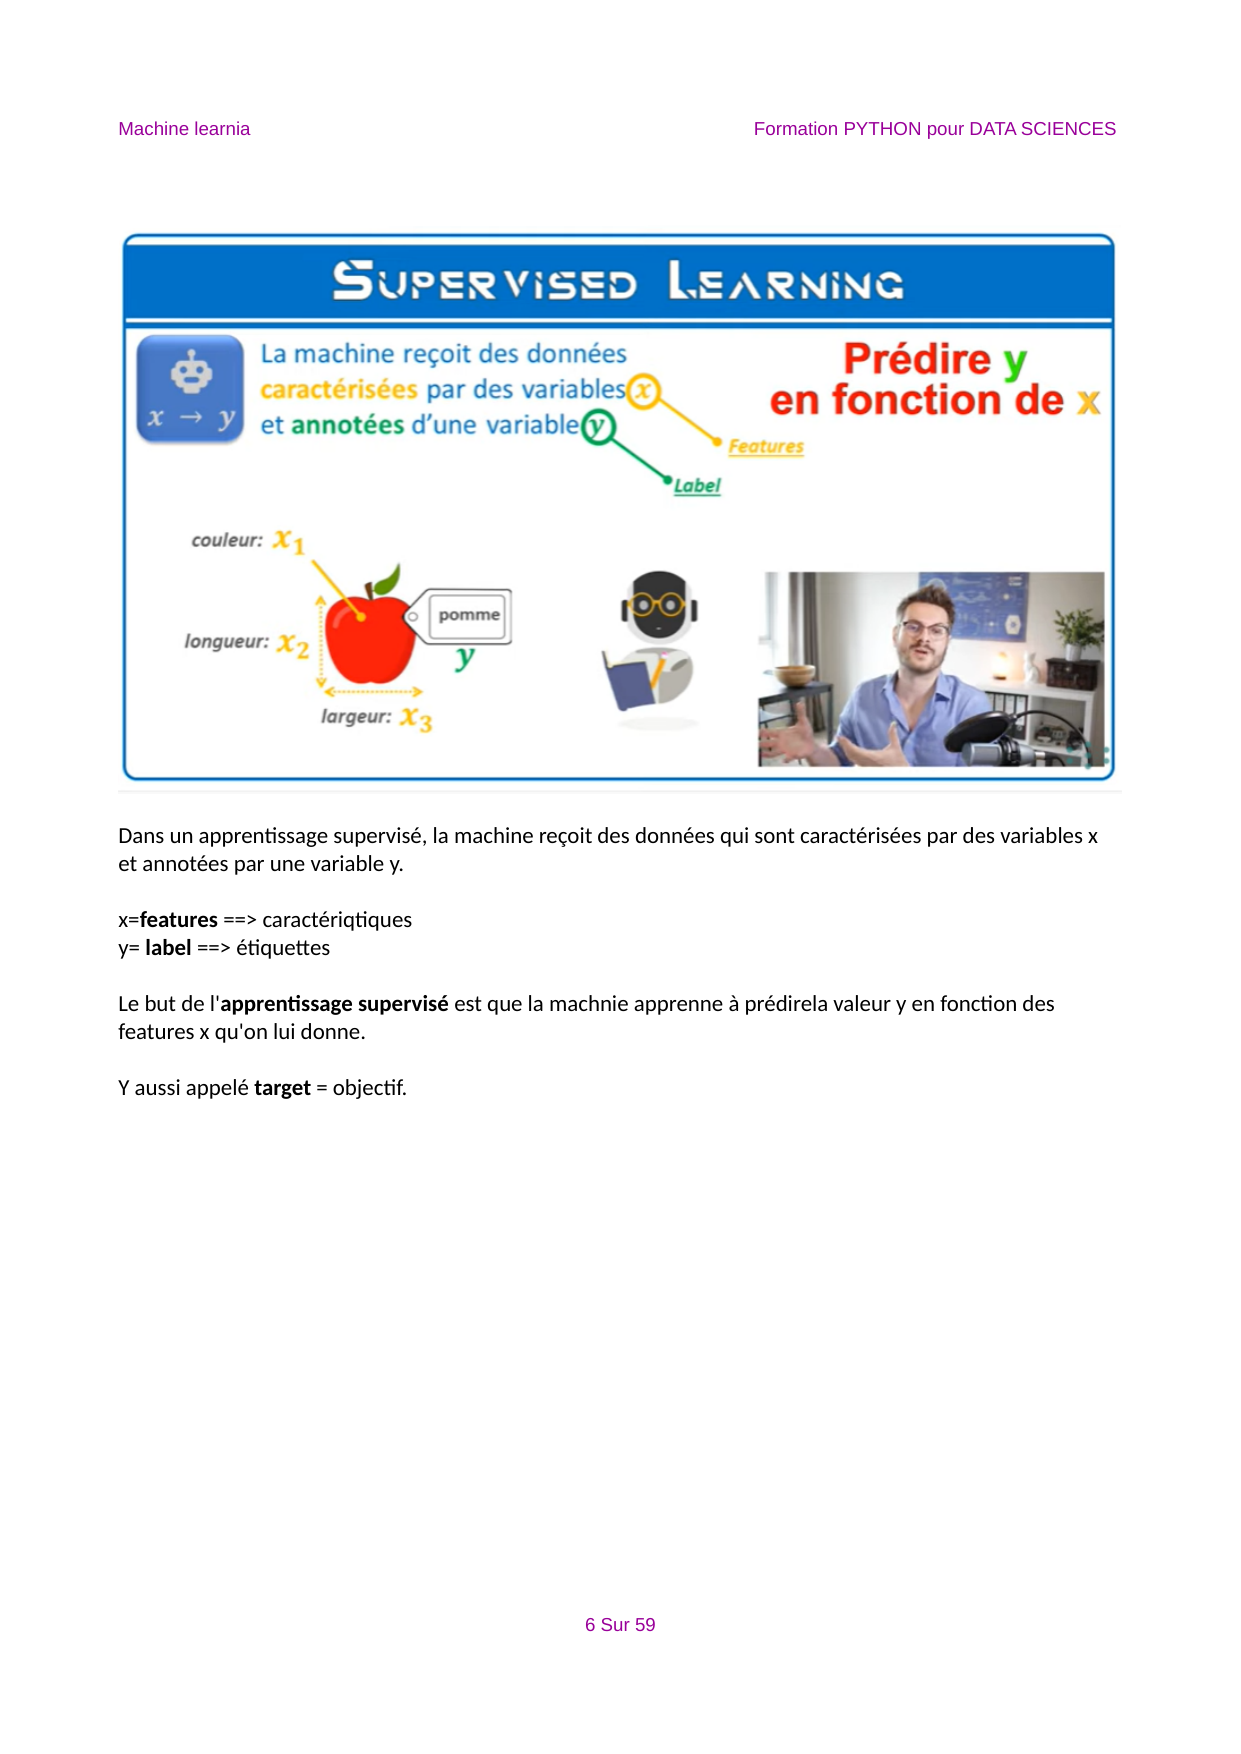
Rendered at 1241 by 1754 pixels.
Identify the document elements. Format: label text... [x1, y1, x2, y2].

text Le but de l'apprentissage supervisé est que la machnie apprenne à prédirela valeur y en fonction des features x qu'on lui donne. [118, 989, 1122, 1046]
text y= label ==> étiquettes [118, 933, 1122, 961]
text x=features ==> caractériqtiques [118, 905, 1122, 933]
text Y aussi appelé target = objectif. [118, 1073, 1122, 1102]
text Dans un apprentissage supervisé, la machine reçoit des données qui sont caractérisées par des variables x et annotées par une variable y. [118, 821, 1122, 877]
picture [118, 225, 1122, 794]
